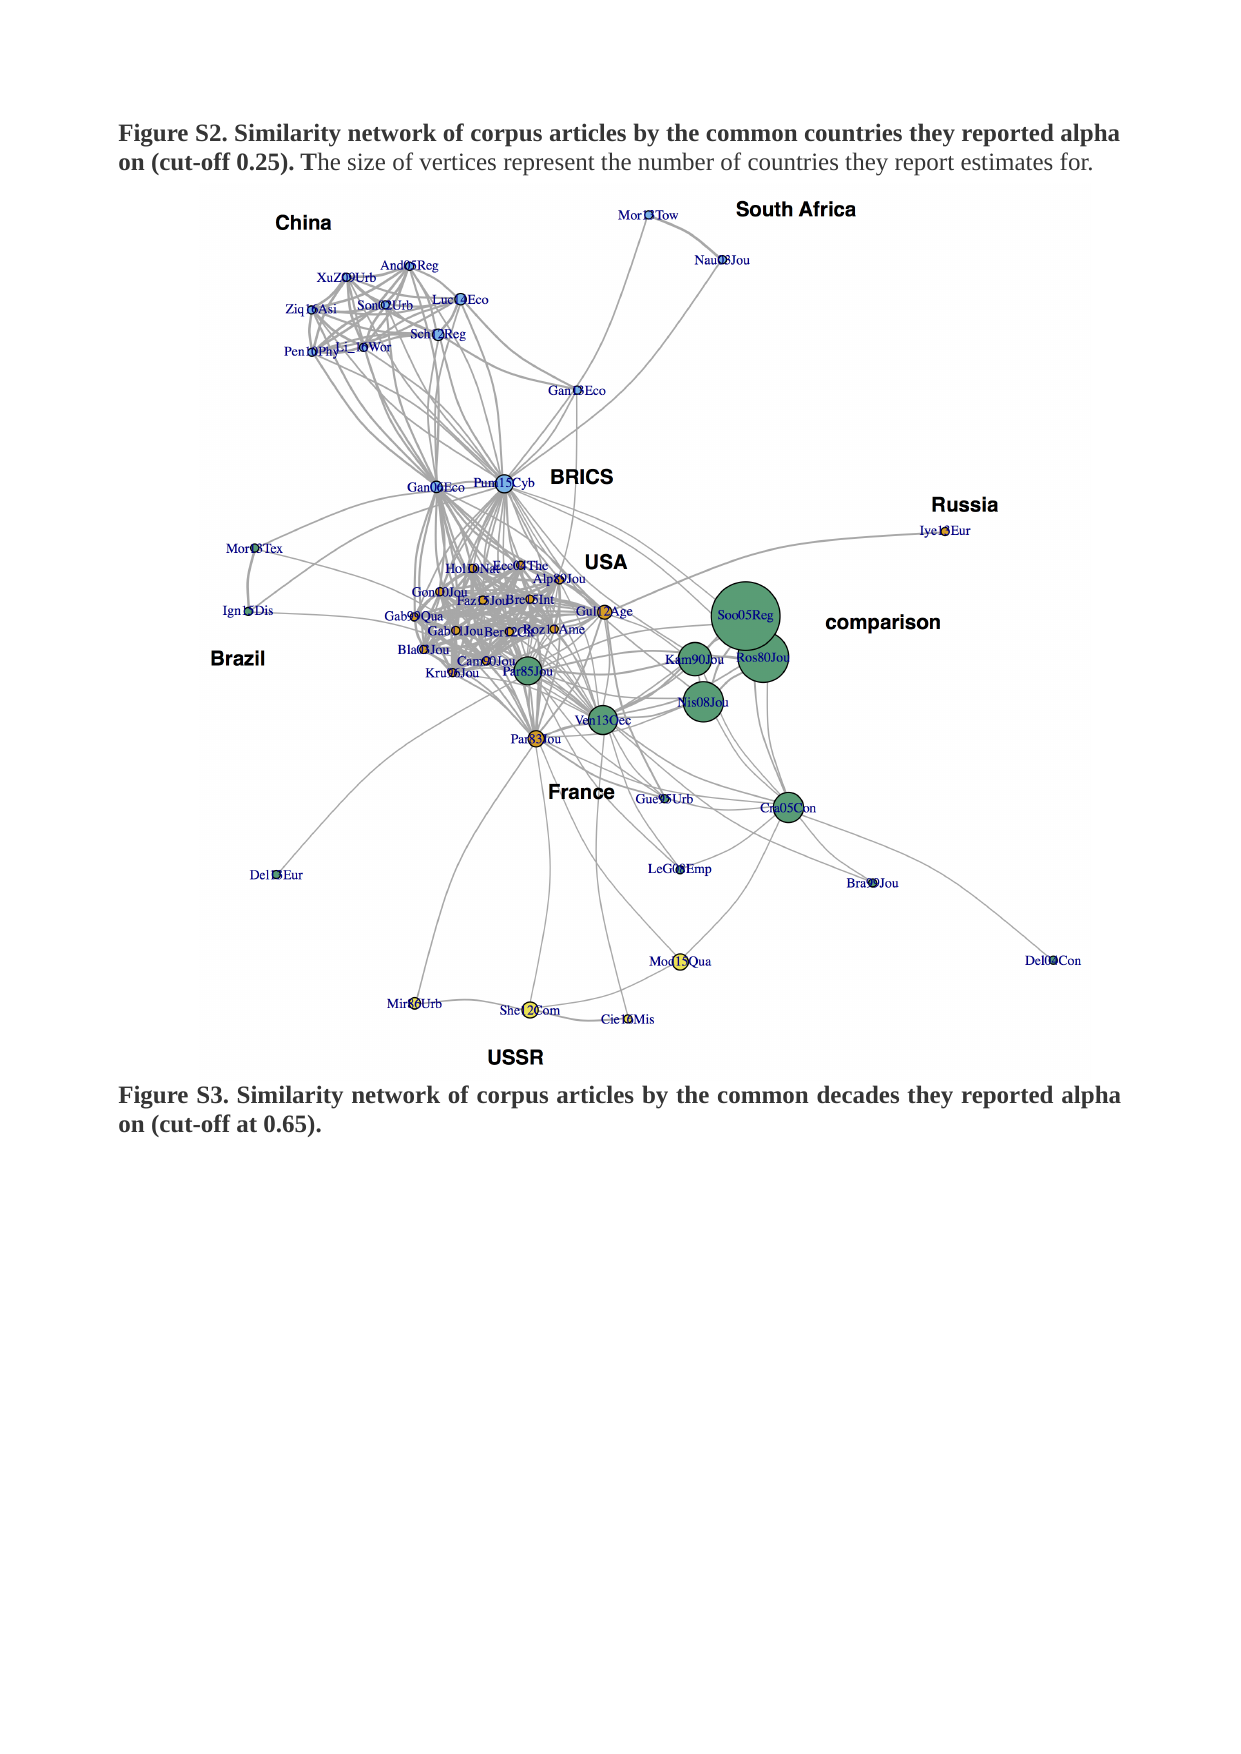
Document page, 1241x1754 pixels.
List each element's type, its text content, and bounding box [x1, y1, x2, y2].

text Figure S3. Similarity network of corpus articles by the common decades they reported alpha on (cut-off at 0.65). [118, 702, 1122, 1138]
text Figure S2. Similarity network of corpus articles by the common countries they reported alpha on (cut-off 0.25). The size of vertices represent the number of countries they report estimates for. [118, 118, 1122, 176]
picture [198, 183, 1091, 1081]
